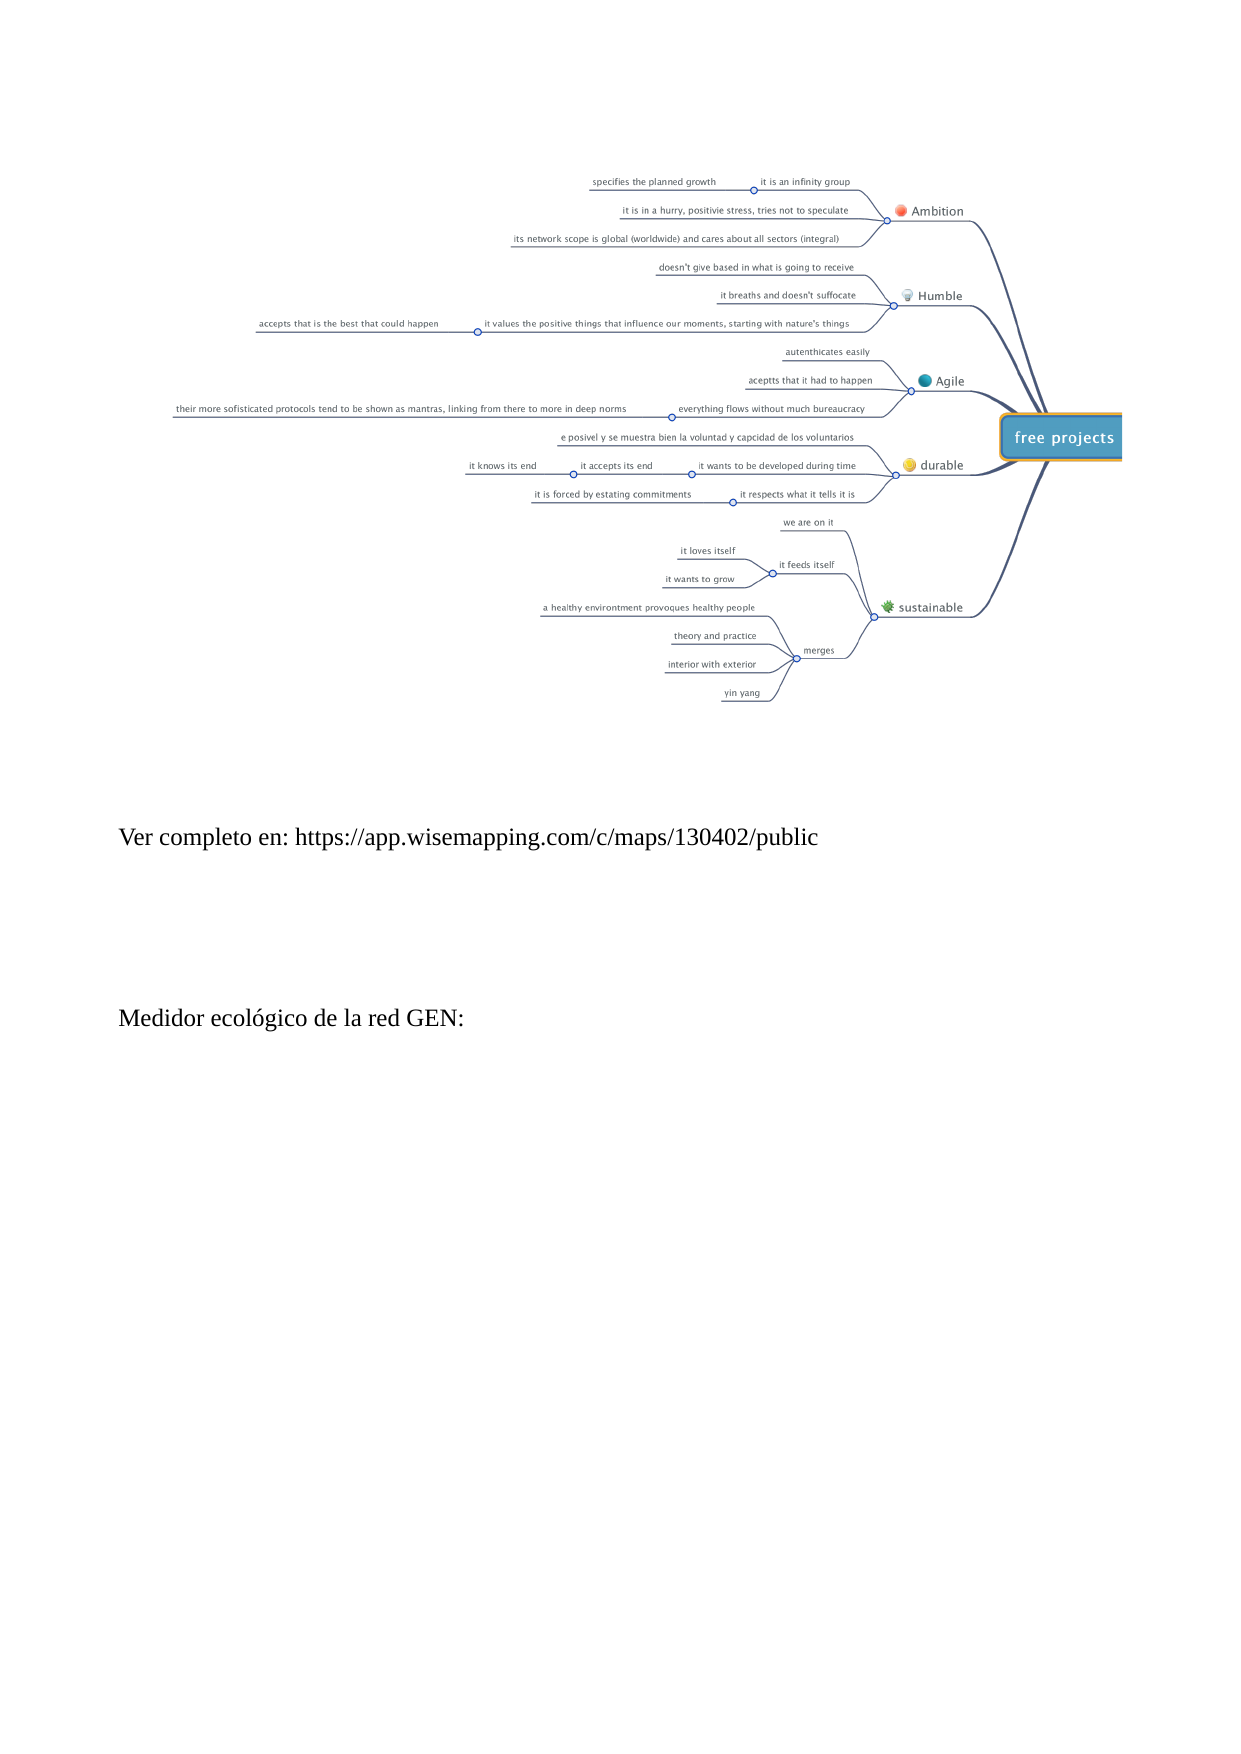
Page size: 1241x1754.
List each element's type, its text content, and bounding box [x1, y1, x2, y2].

picture [118, 118, 1123, 762]
text Ver completo en: https://app.wisemapping.com/c/maps/130402/public [118, 815, 1122, 851]
text Medidor ecológico de la red GEN: [118, 997, 1122, 1032]
